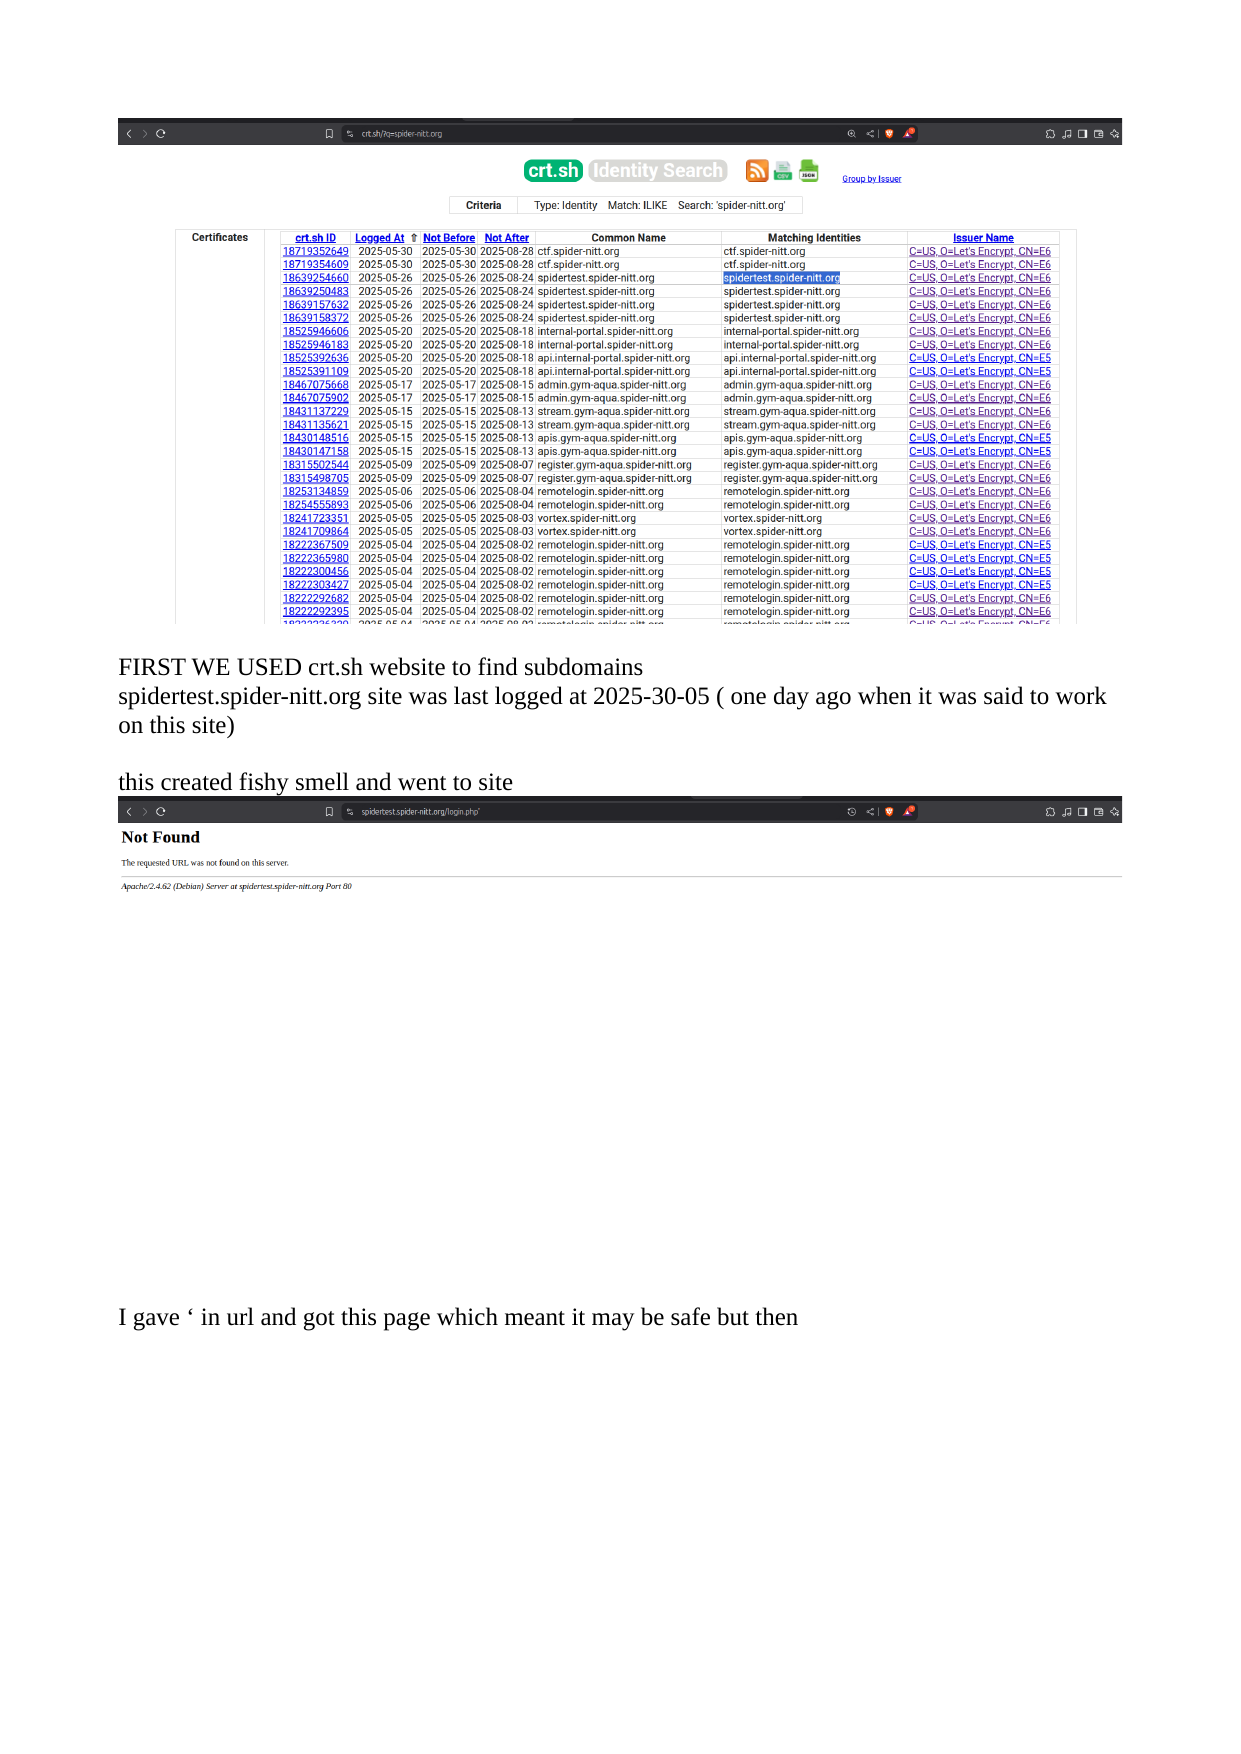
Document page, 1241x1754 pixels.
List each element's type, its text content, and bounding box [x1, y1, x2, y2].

text spidertest.spider-nitt.org site was last logged at 2025-30-05 ( one day ago when it was said to work on this site) [118, 681, 1122, 739]
text this created fishy smell and went to site [118, 767, 1122, 796]
picture [118, 796, 1123, 1302]
text FIRST WE USED crt.sh website to find subdomains [118, 652, 1122, 681]
picture [118, 118, 1123, 624]
text I gave ‘ in url and got this page which meant it may be safe but then [118, 1302, 1122, 1331]
